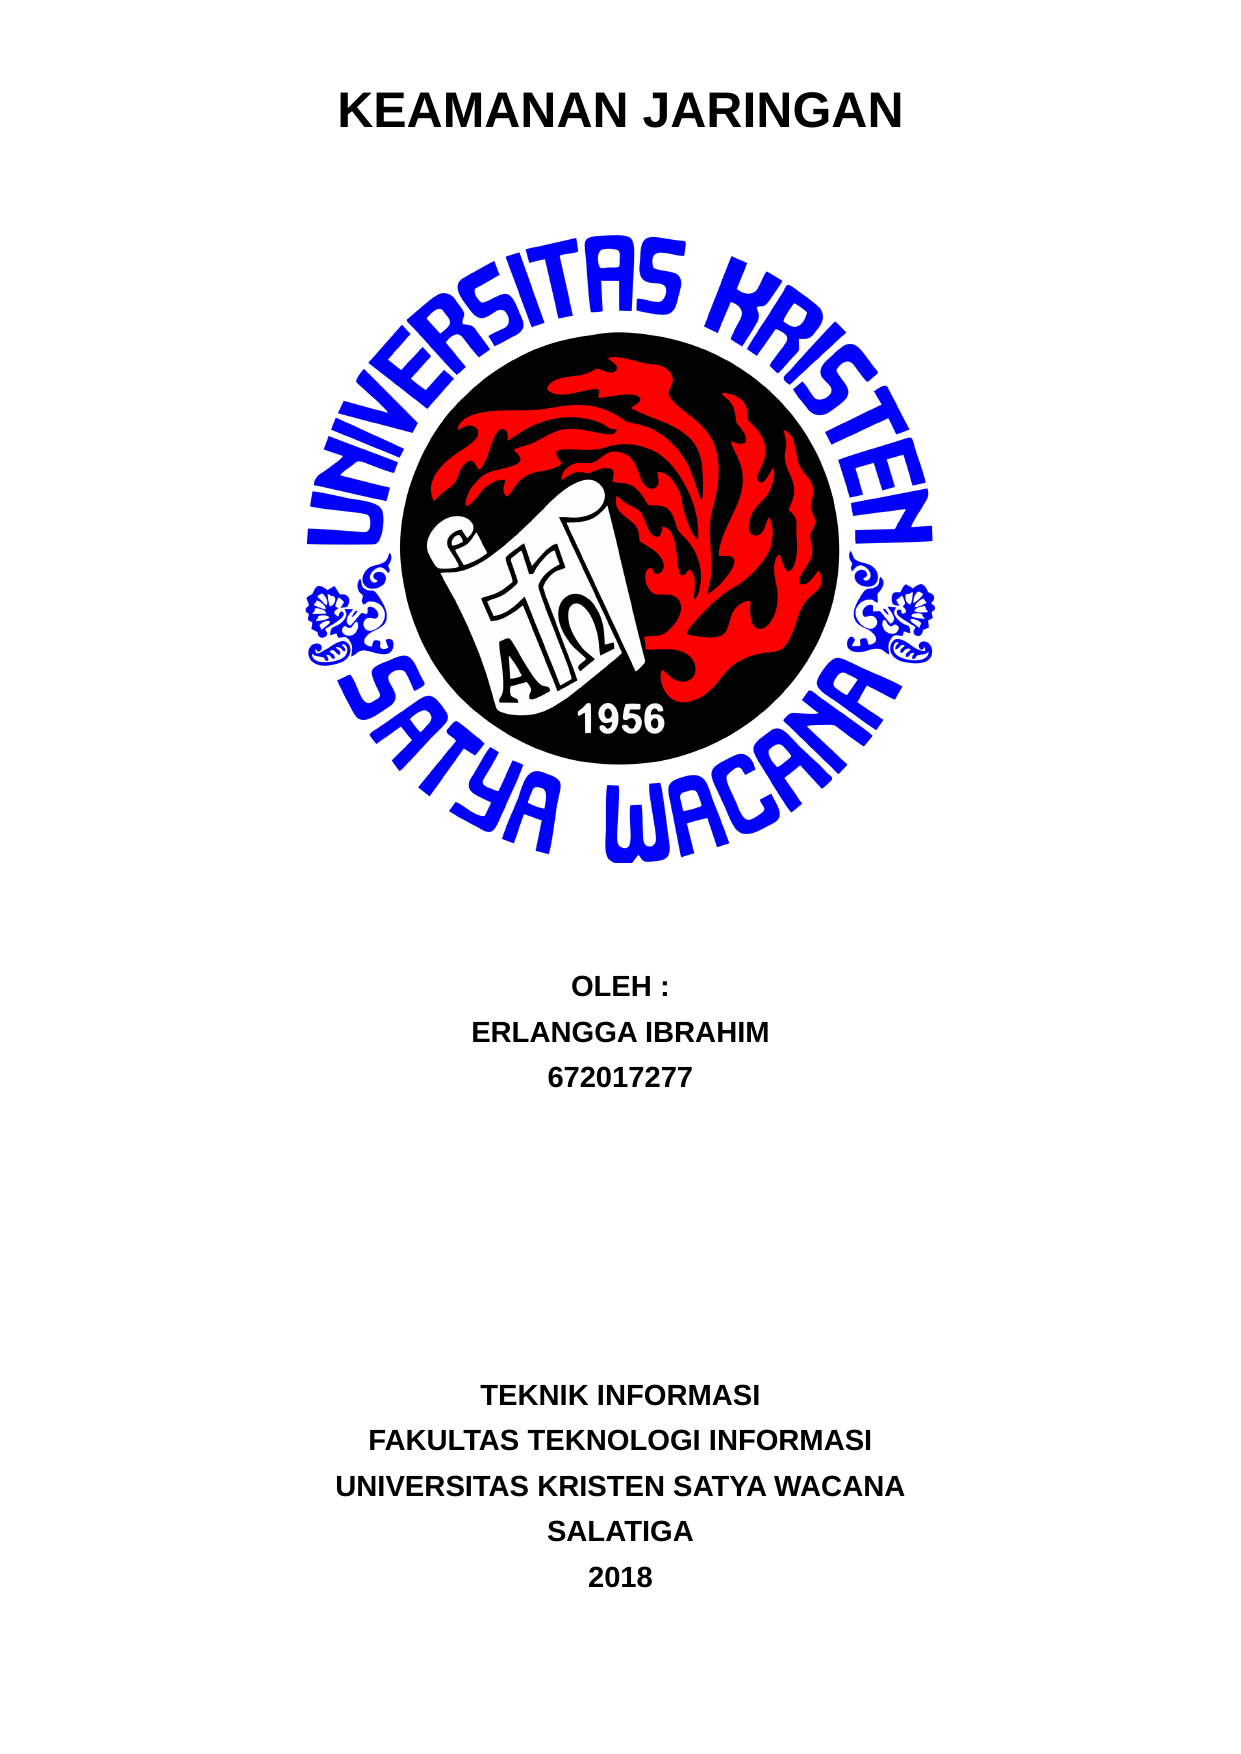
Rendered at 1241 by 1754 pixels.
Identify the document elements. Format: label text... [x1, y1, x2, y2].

text TEKNIK INFORMASI [75, 1378, 1166, 1411]
text UNIVERSITAS KRISTEN SATYA WACANA [75, 1469, 1166, 1502]
text FAKULTAS TEKNOLOGI INFORMASI [75, 1423, 1166, 1457]
text KEAMANAN JARINGAN [75, 81, 1166, 138]
text 672017277 [75, 1060, 1166, 1093]
text ERLANGGA IBRAHIM [75, 1014, 1166, 1048]
text 2018 [75, 1559, 1166, 1593]
picture [305, 235, 935, 863]
text SALATIGA [75, 1514, 1166, 1548]
text OLEH : [75, 969, 1166, 1003]
